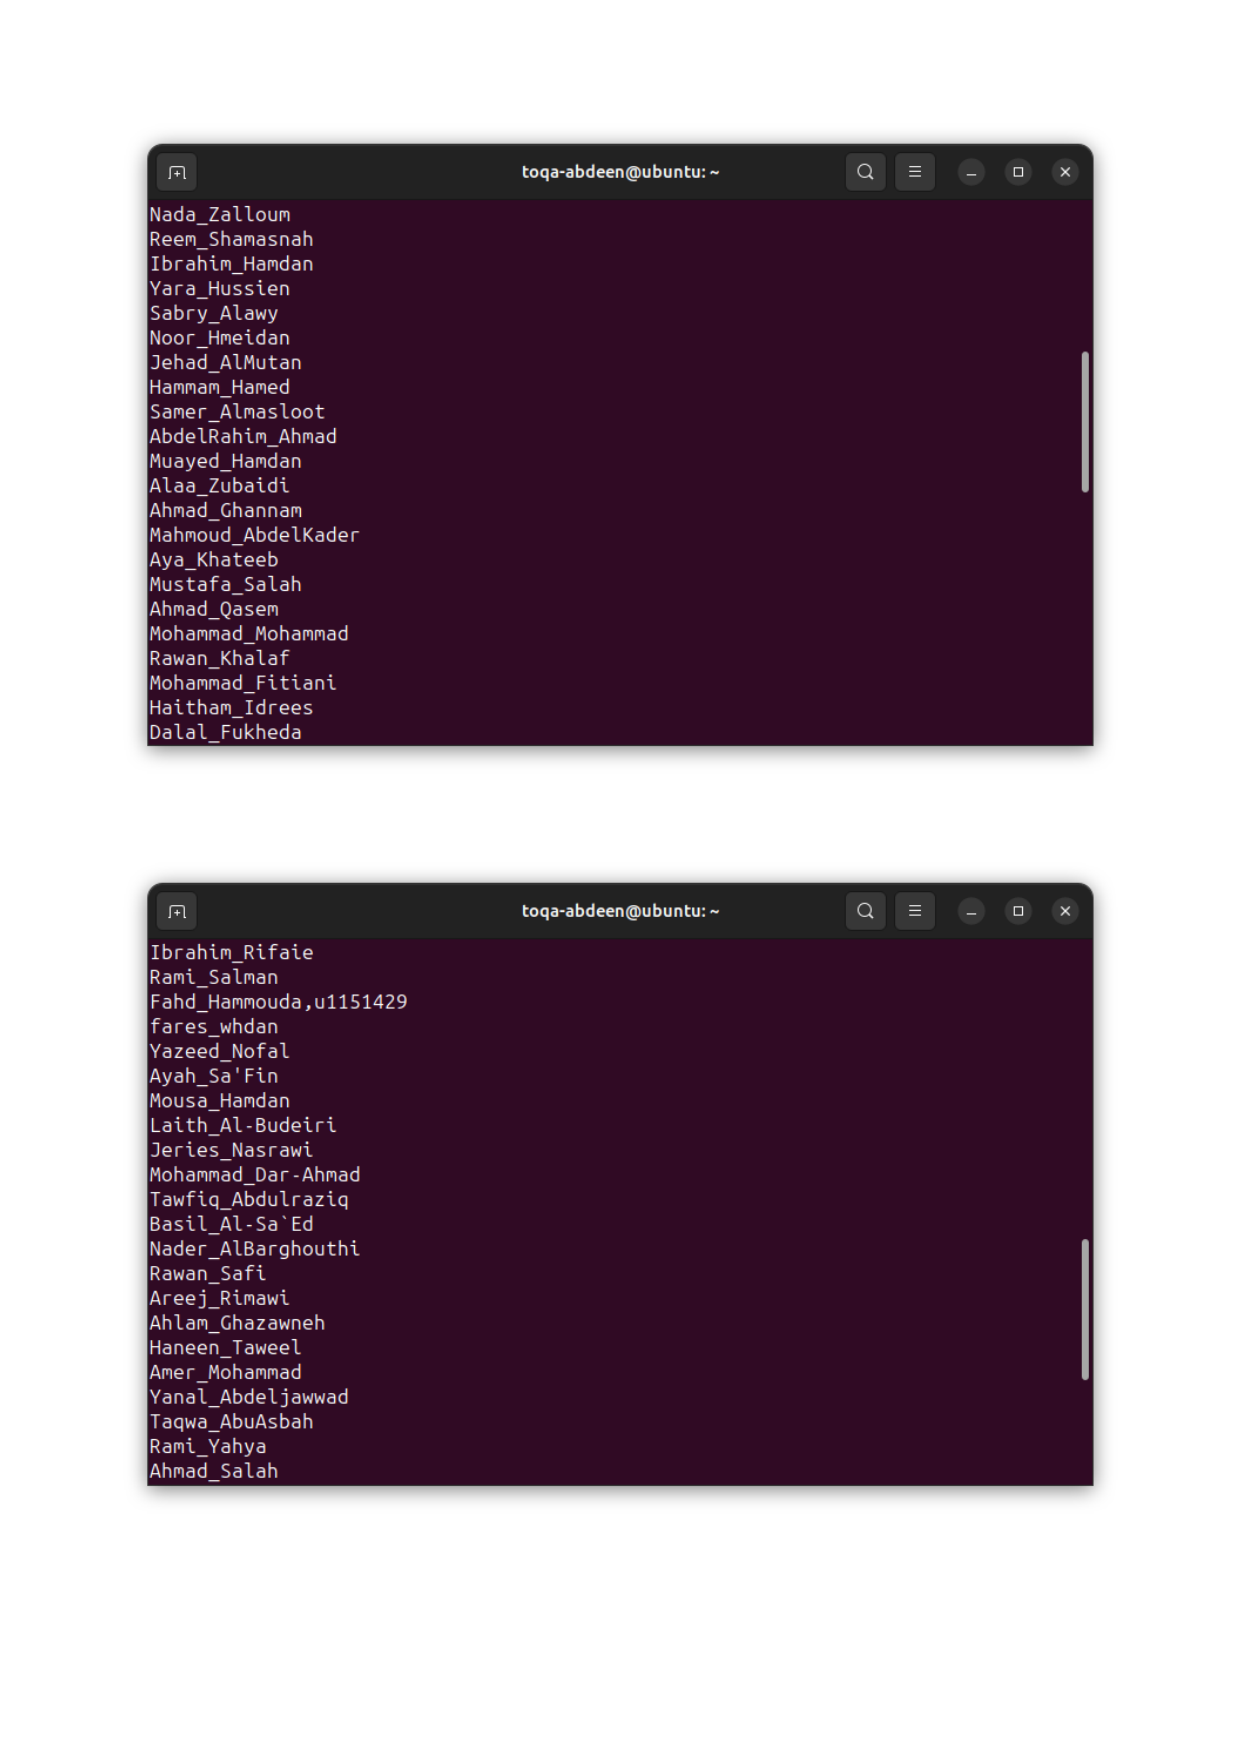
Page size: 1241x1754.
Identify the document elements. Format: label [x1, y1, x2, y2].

picture [118, 857, 1123, 1519]
picture [118, 118, 1123, 779]
